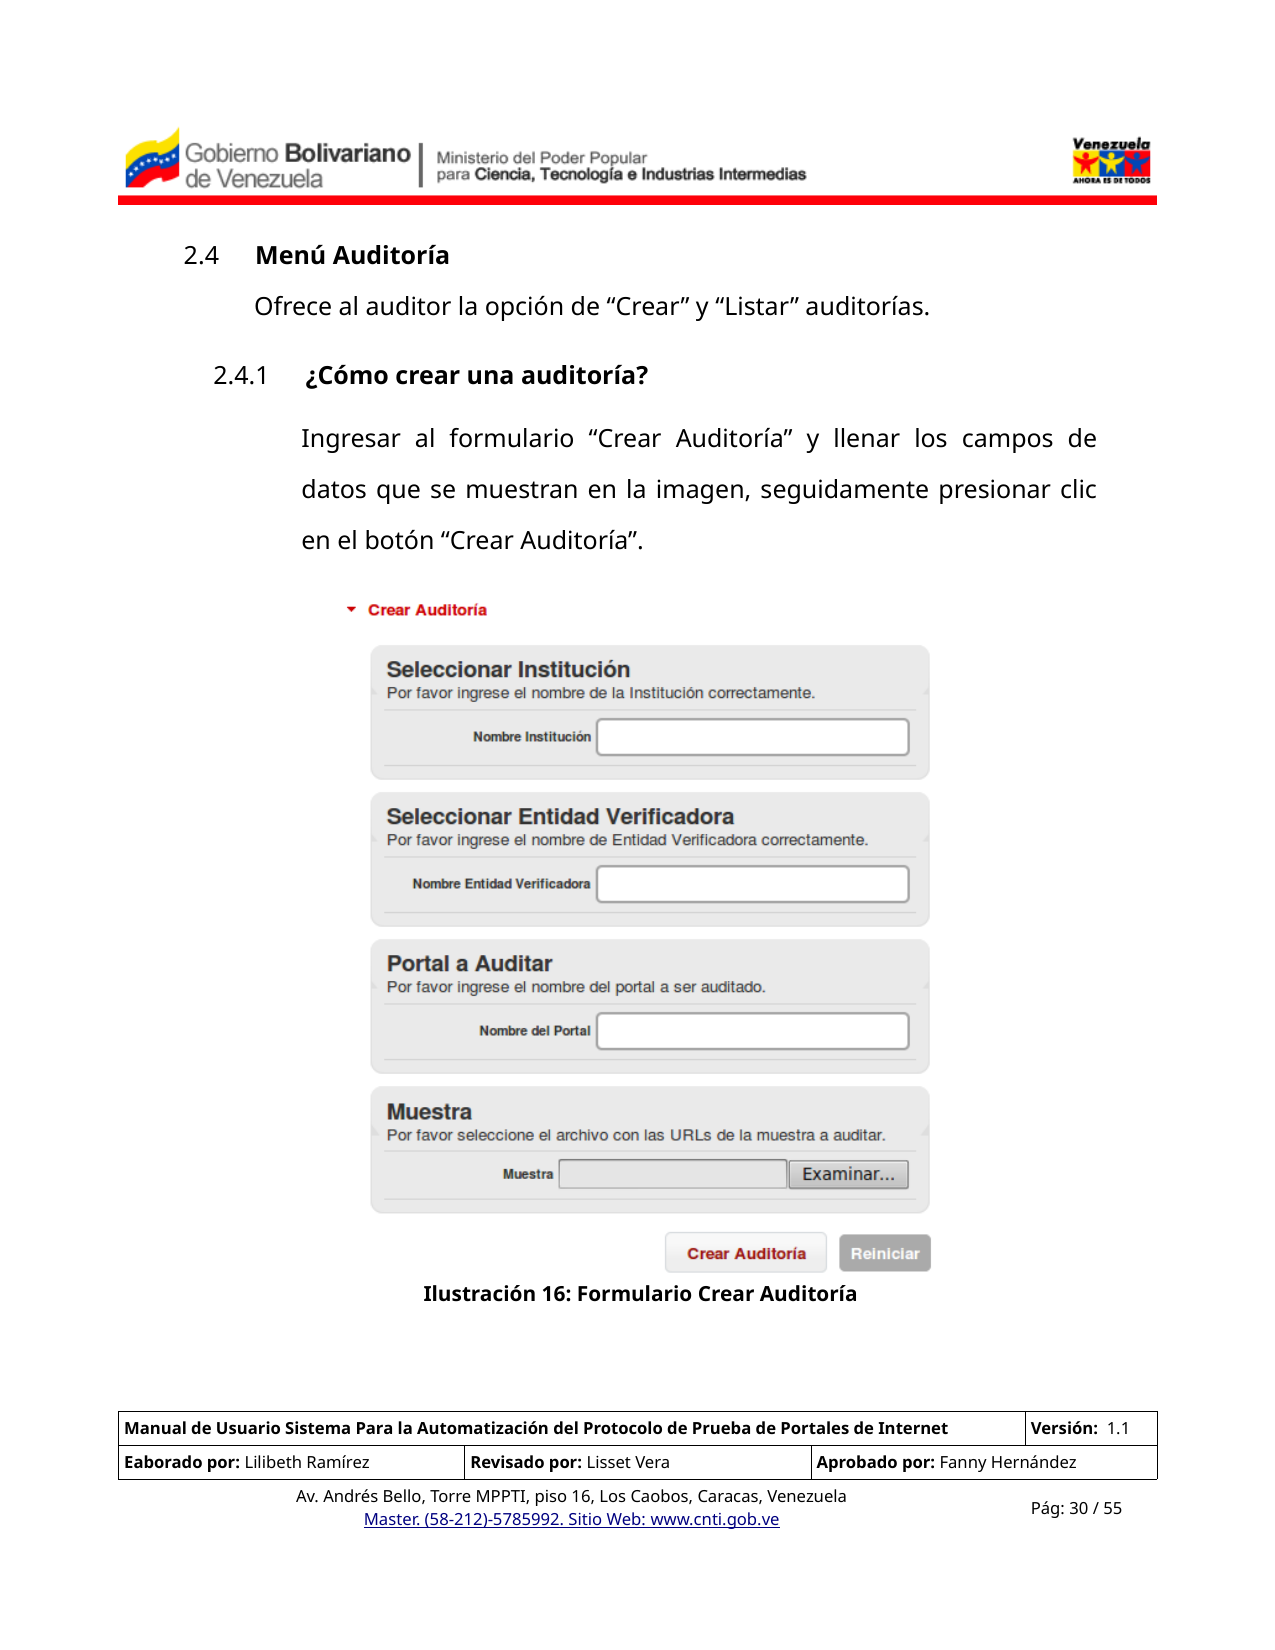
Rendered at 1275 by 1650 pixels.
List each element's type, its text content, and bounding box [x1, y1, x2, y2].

text Ingresar al formulario “Crear Auditoría” y llenar los campos de datos que se muestran en la imagen, seguidamente presionar clic en el botón “Crear Auditoría”. [301, 420, 1098, 556]
picture [118, 119, 1157, 205]
subtitle Menú Auditoría [118, 238, 1157, 272]
picture [342, 597, 936, 1279]
text Ilustración 16: Formulario Crear Auditoría [336, 597, 944, 1307]
subtitle ¿Cómo crear una auditoría? [118, 357, 1157, 391]
text Ofrece al auditor la opción de “Crear” y “Listar” auditorías. [254, 289, 1109, 323]
